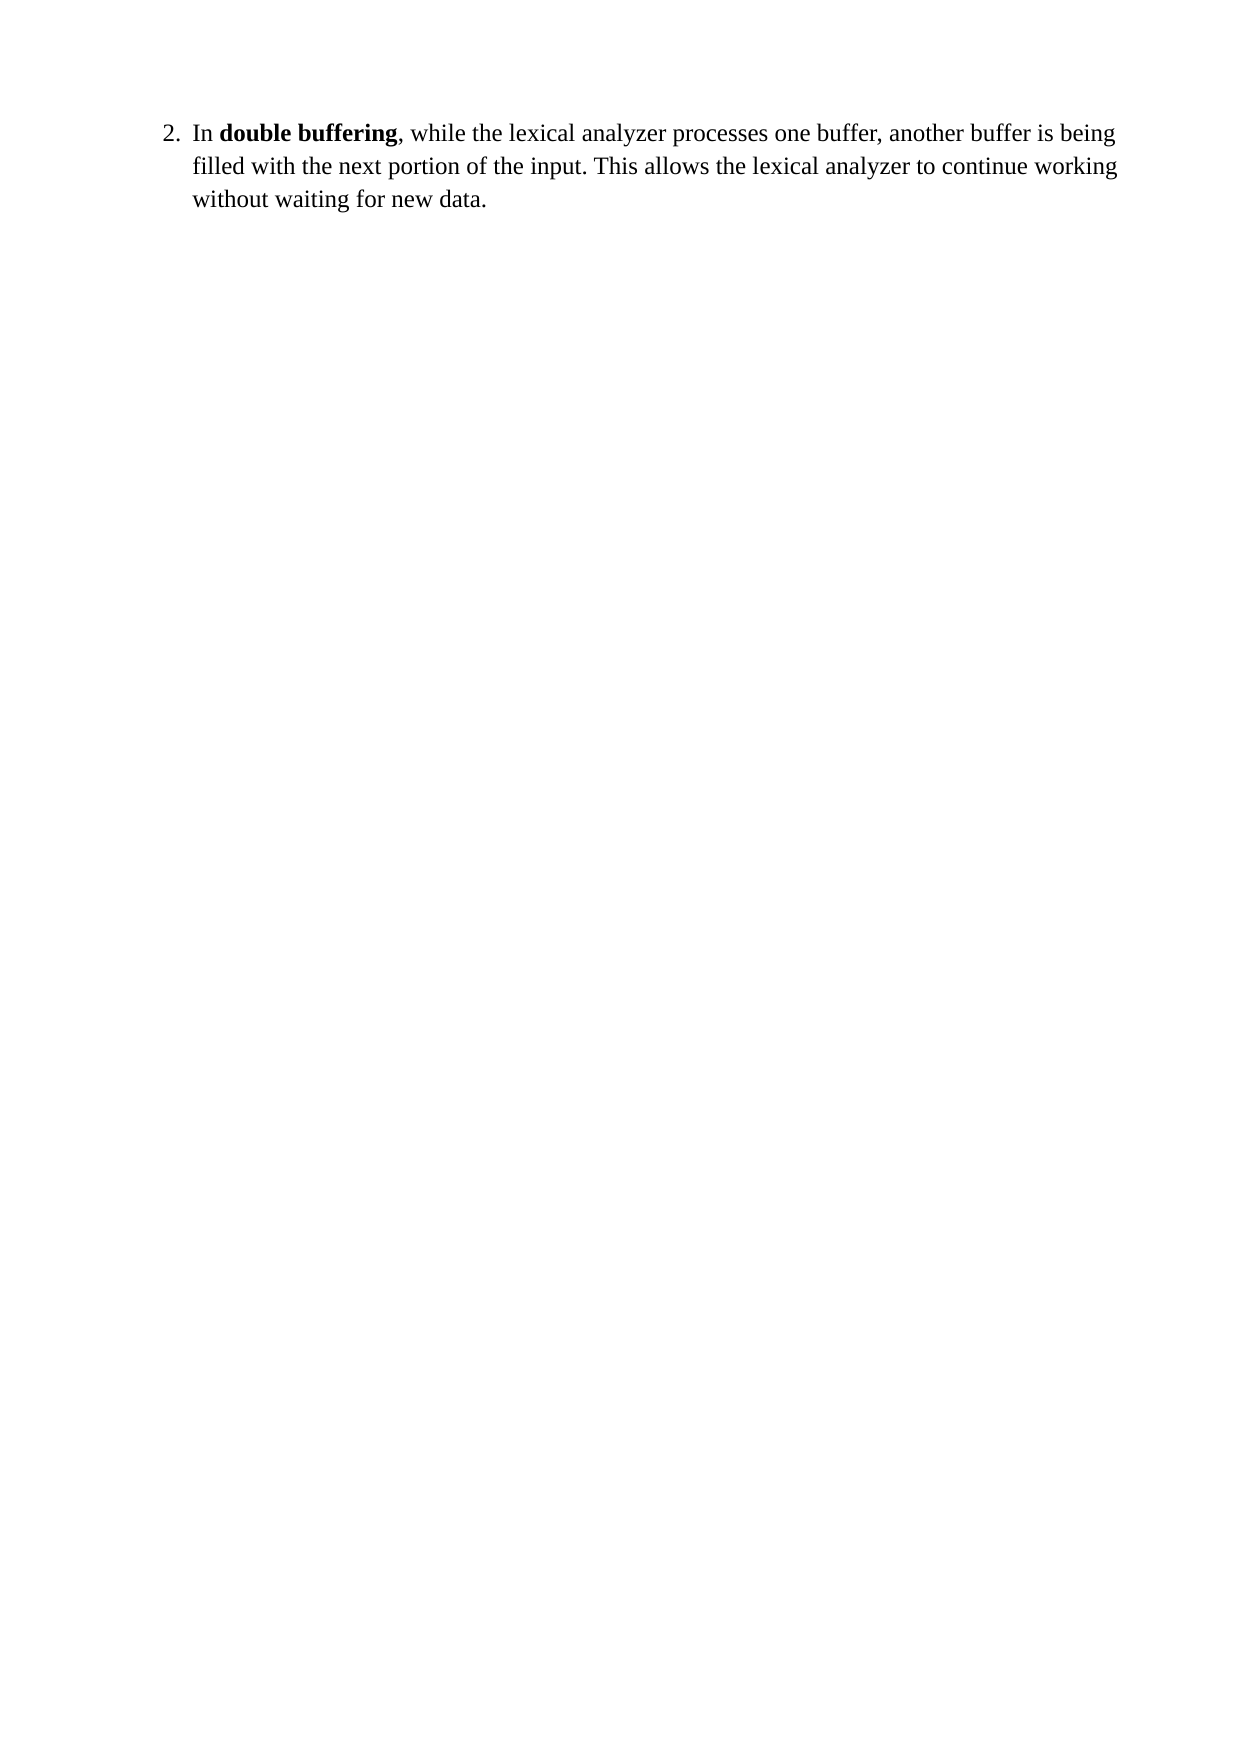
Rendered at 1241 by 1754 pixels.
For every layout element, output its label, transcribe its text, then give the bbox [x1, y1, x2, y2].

list In double buffering, while the lexical analyzer processes one buffer, another buffer is being filled with the next portion of the input. This allows the lexical analyzer to continue working without waiting for new data. [162, 118, 1122, 213]
